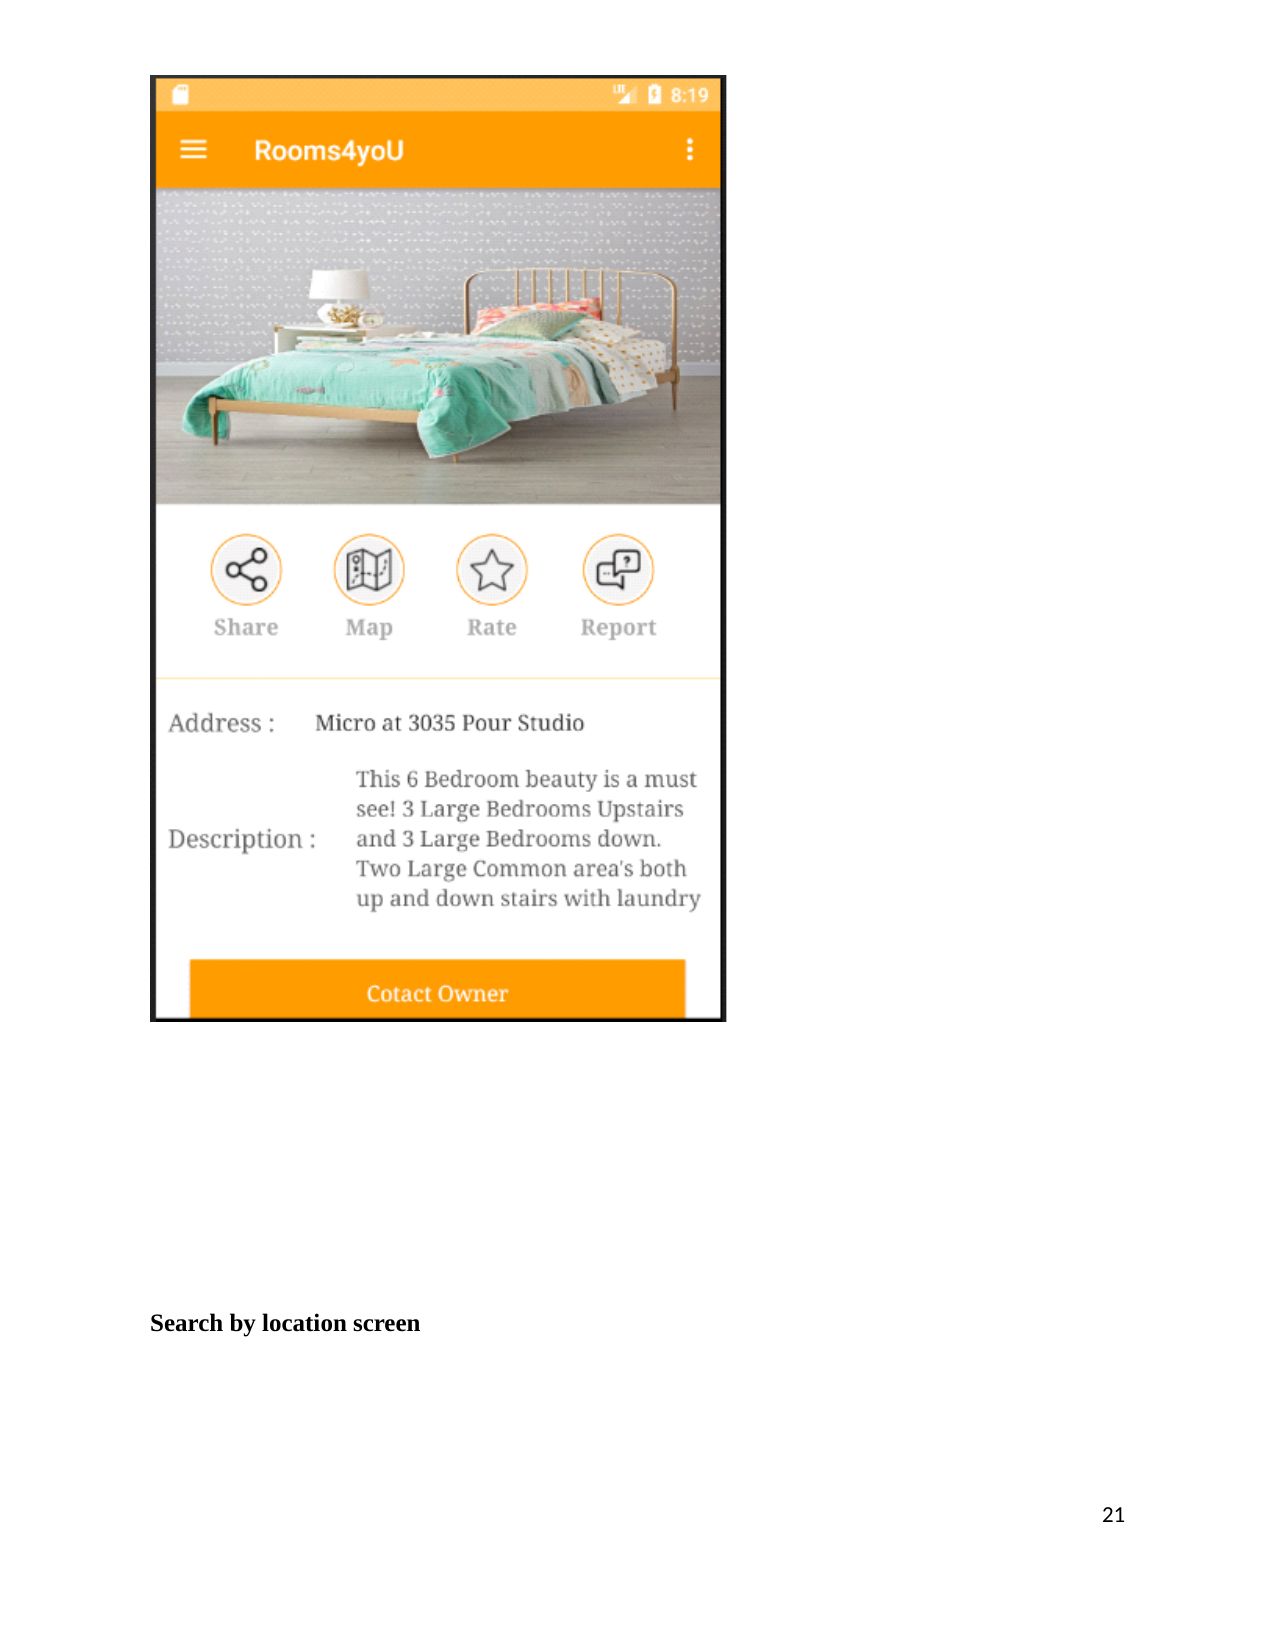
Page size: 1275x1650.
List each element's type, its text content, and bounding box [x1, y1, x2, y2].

text Search by location screen [150, 1308, 1125, 1337]
